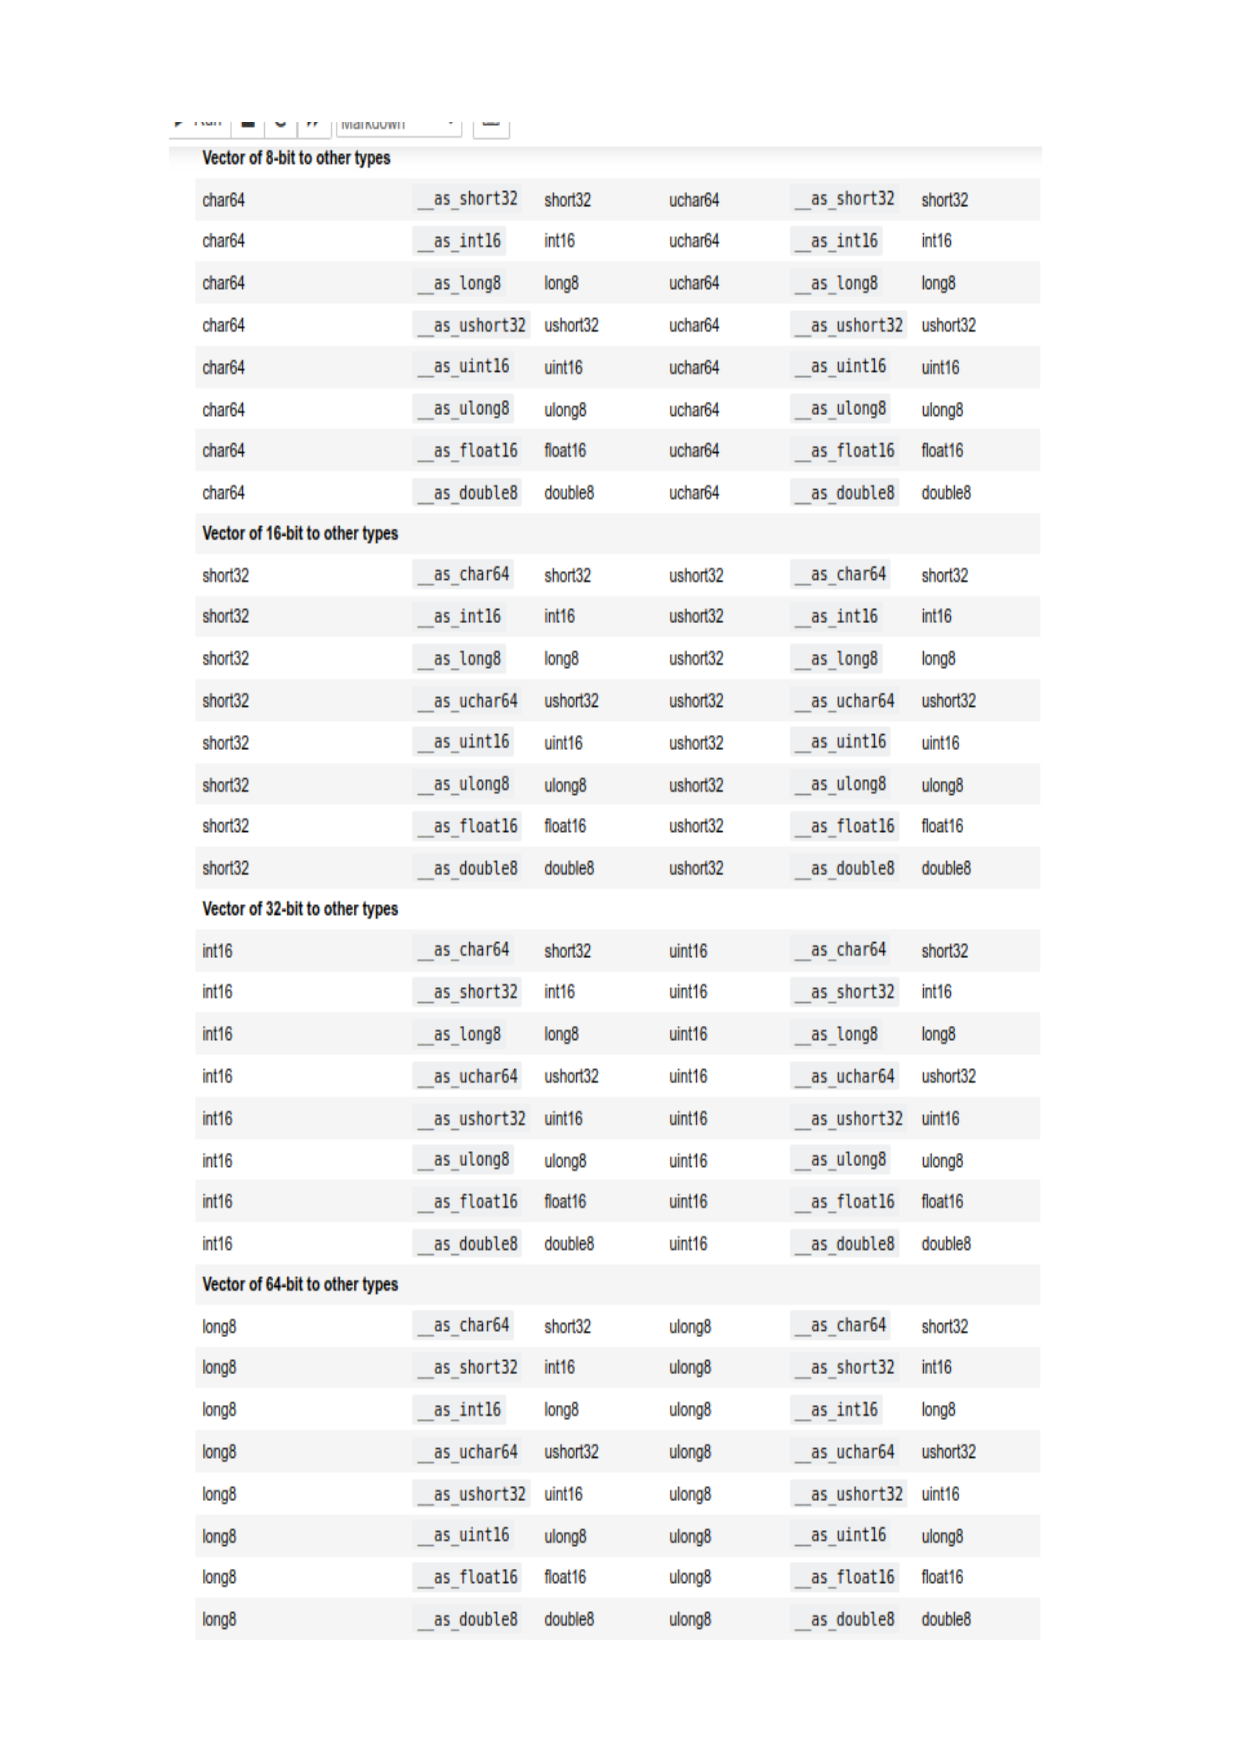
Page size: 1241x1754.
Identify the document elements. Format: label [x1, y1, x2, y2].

picture [388, 122, 1001, 1642]
